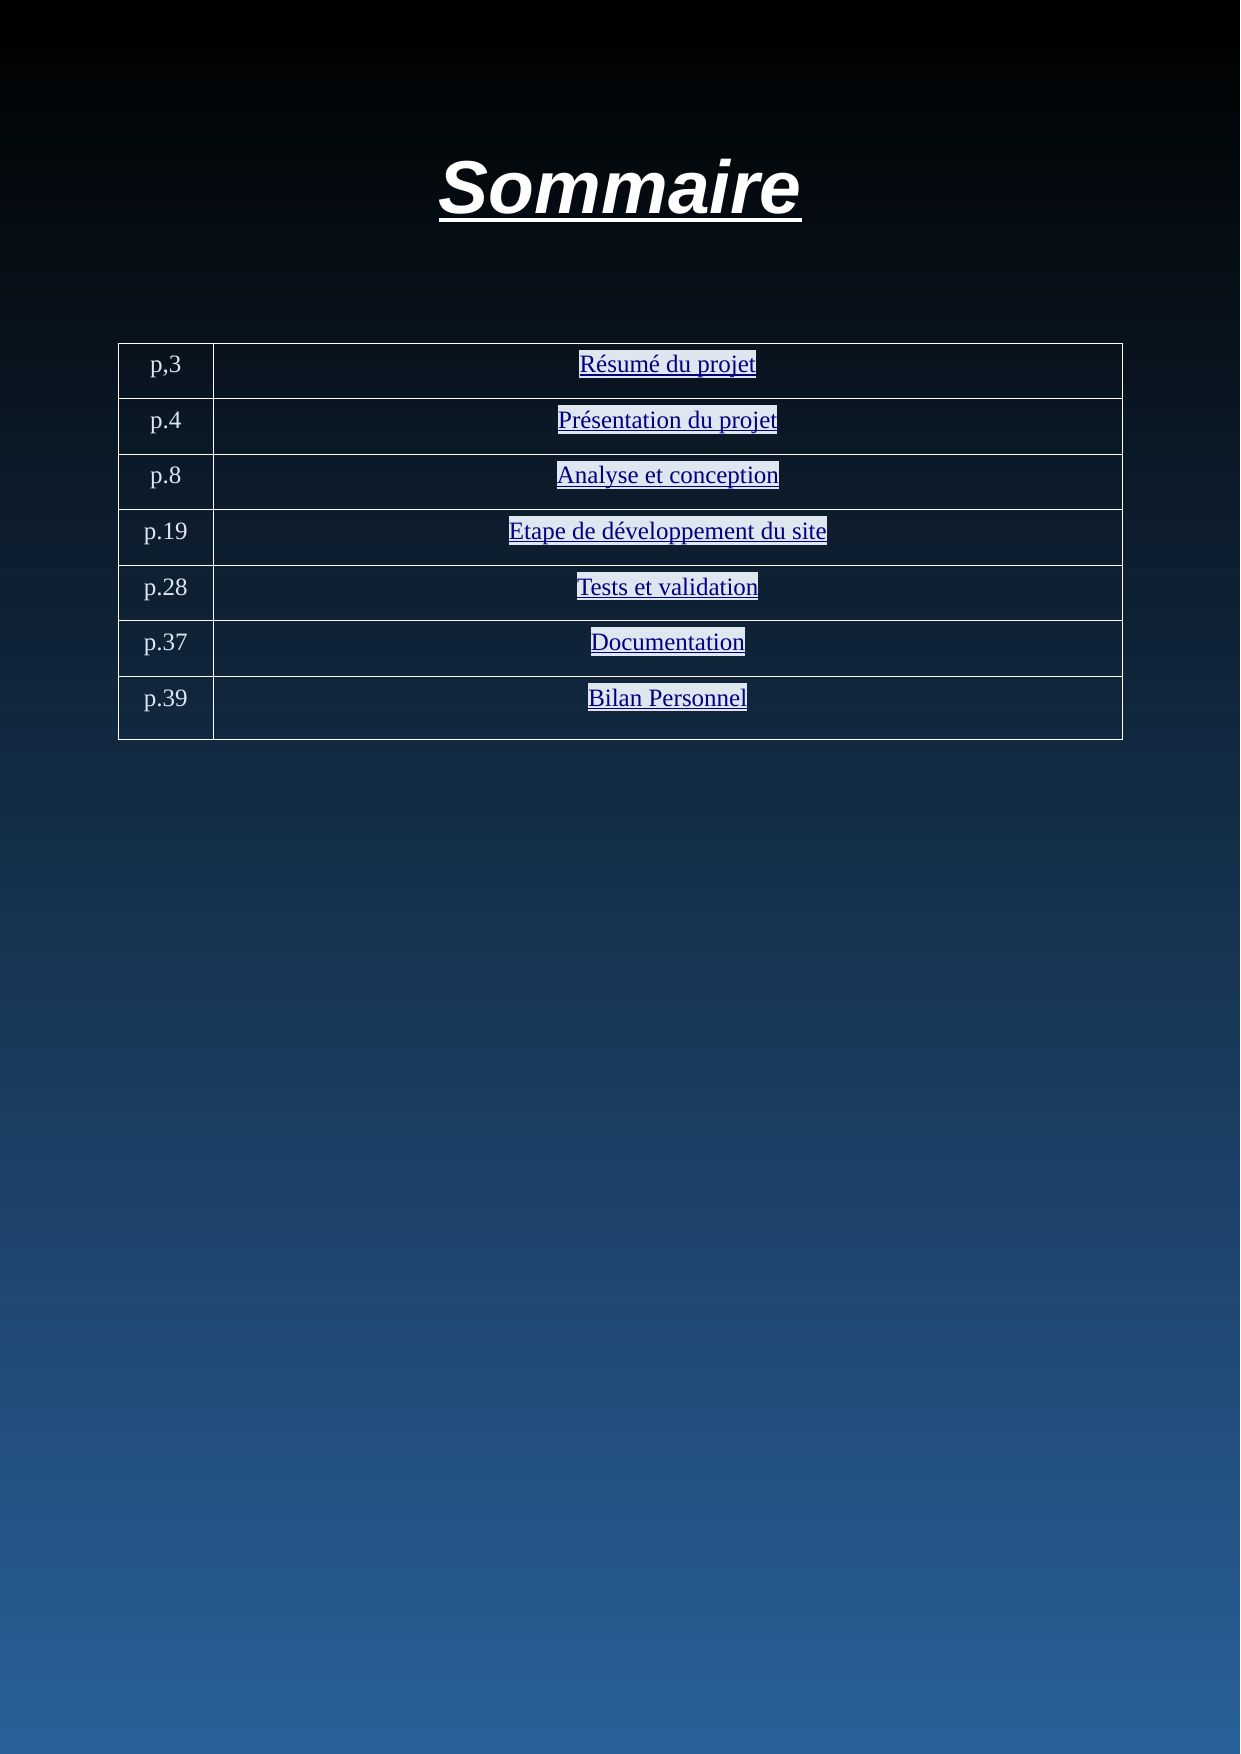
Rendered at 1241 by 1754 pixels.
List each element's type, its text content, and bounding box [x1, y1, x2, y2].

table_header Résumé du projet [214, 344, 1122, 398]
table_header p,3 [119, 344, 213, 398]
table_cell Tests et validation [214, 566, 1122, 620]
table_cell p.37 [119, 621, 213, 676]
table_cell p.4 [119, 399, 213, 454]
table_cell p.28 [119, 566, 213, 620]
table_cell Bilan Personnel [214, 677, 1122, 739]
table_cell Présentation du projet [214, 399, 1122, 454]
subtitle Sommaire [118, 143, 1122, 229]
table_cell p.39 [119, 677, 213, 739]
table_cell p.19 [119, 510, 213, 565]
table_cell Etape de développement du site [214, 510, 1122, 565]
table_cell p.8 [119, 455, 213, 509]
table_cell Analyse et conception [214, 455, 1122, 509]
table_cell Documentation [214, 621, 1122, 676]
